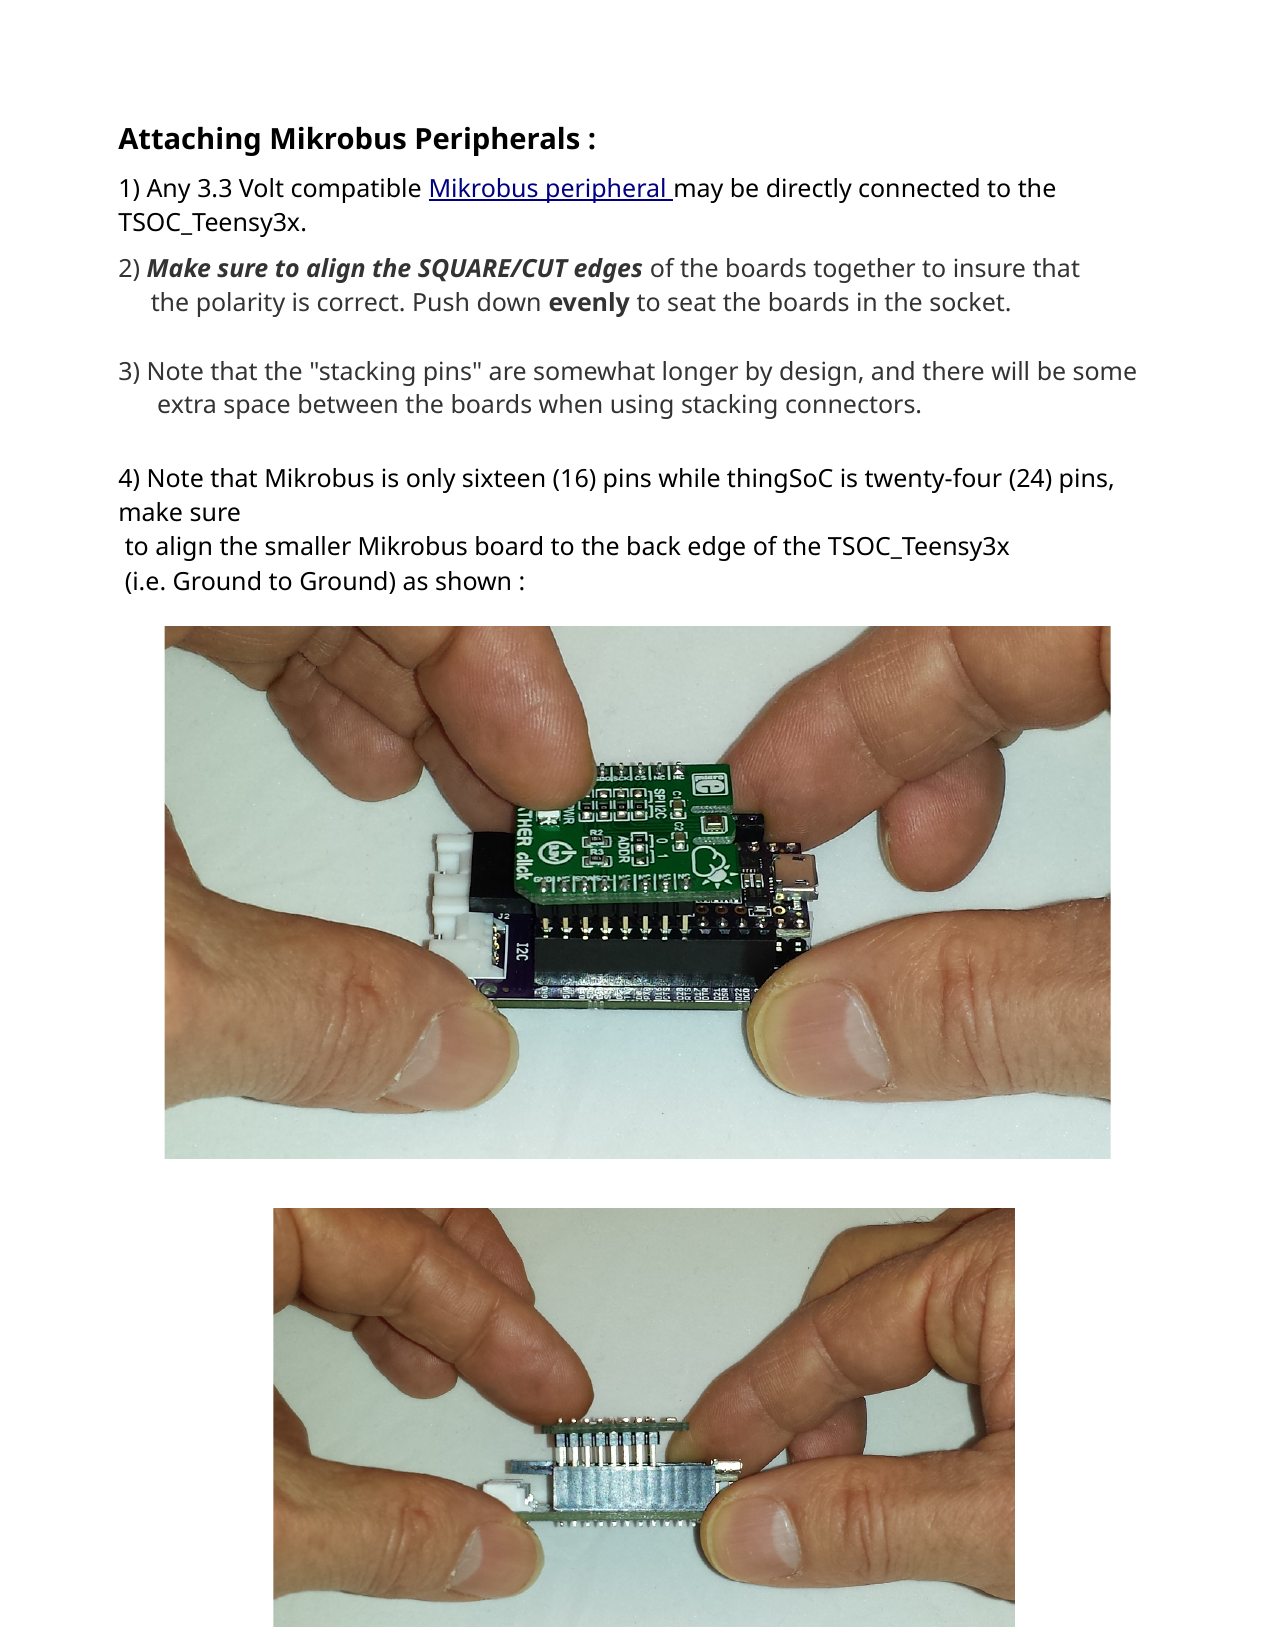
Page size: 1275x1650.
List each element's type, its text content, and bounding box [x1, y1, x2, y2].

picture [164, 626, 1111, 1159]
text Attaching Mikrobus Peripherals : [118, 118, 1157, 158]
text 2) Make sure to align the SQUARE/CUT edges of the boards together to insure that the polarity is correct. Push down evenly to seat the boards in the socket. 3) Note that the "stacking pins" are somewhat longer by design, and there will be some extra space between the boards when using stacking connectors. [118, 251, 1157, 461]
picture [273, 1208, 1015, 1627]
text 4) Note that Mikrobus is only sixteen (16) pins while thingSoC is twenty-four (24) pins, make sure to align the smaller Mikrobus board to the back edge of the TSOC_Teensy3x (i.e. Ground to Ground) as shown : [118, 461, 1157, 597]
text 1) Any 3.3 Volt compatible Mikrobus peripheral may be directly connected to the TSOC_Teensy3x. [118, 170, 1157, 238]
